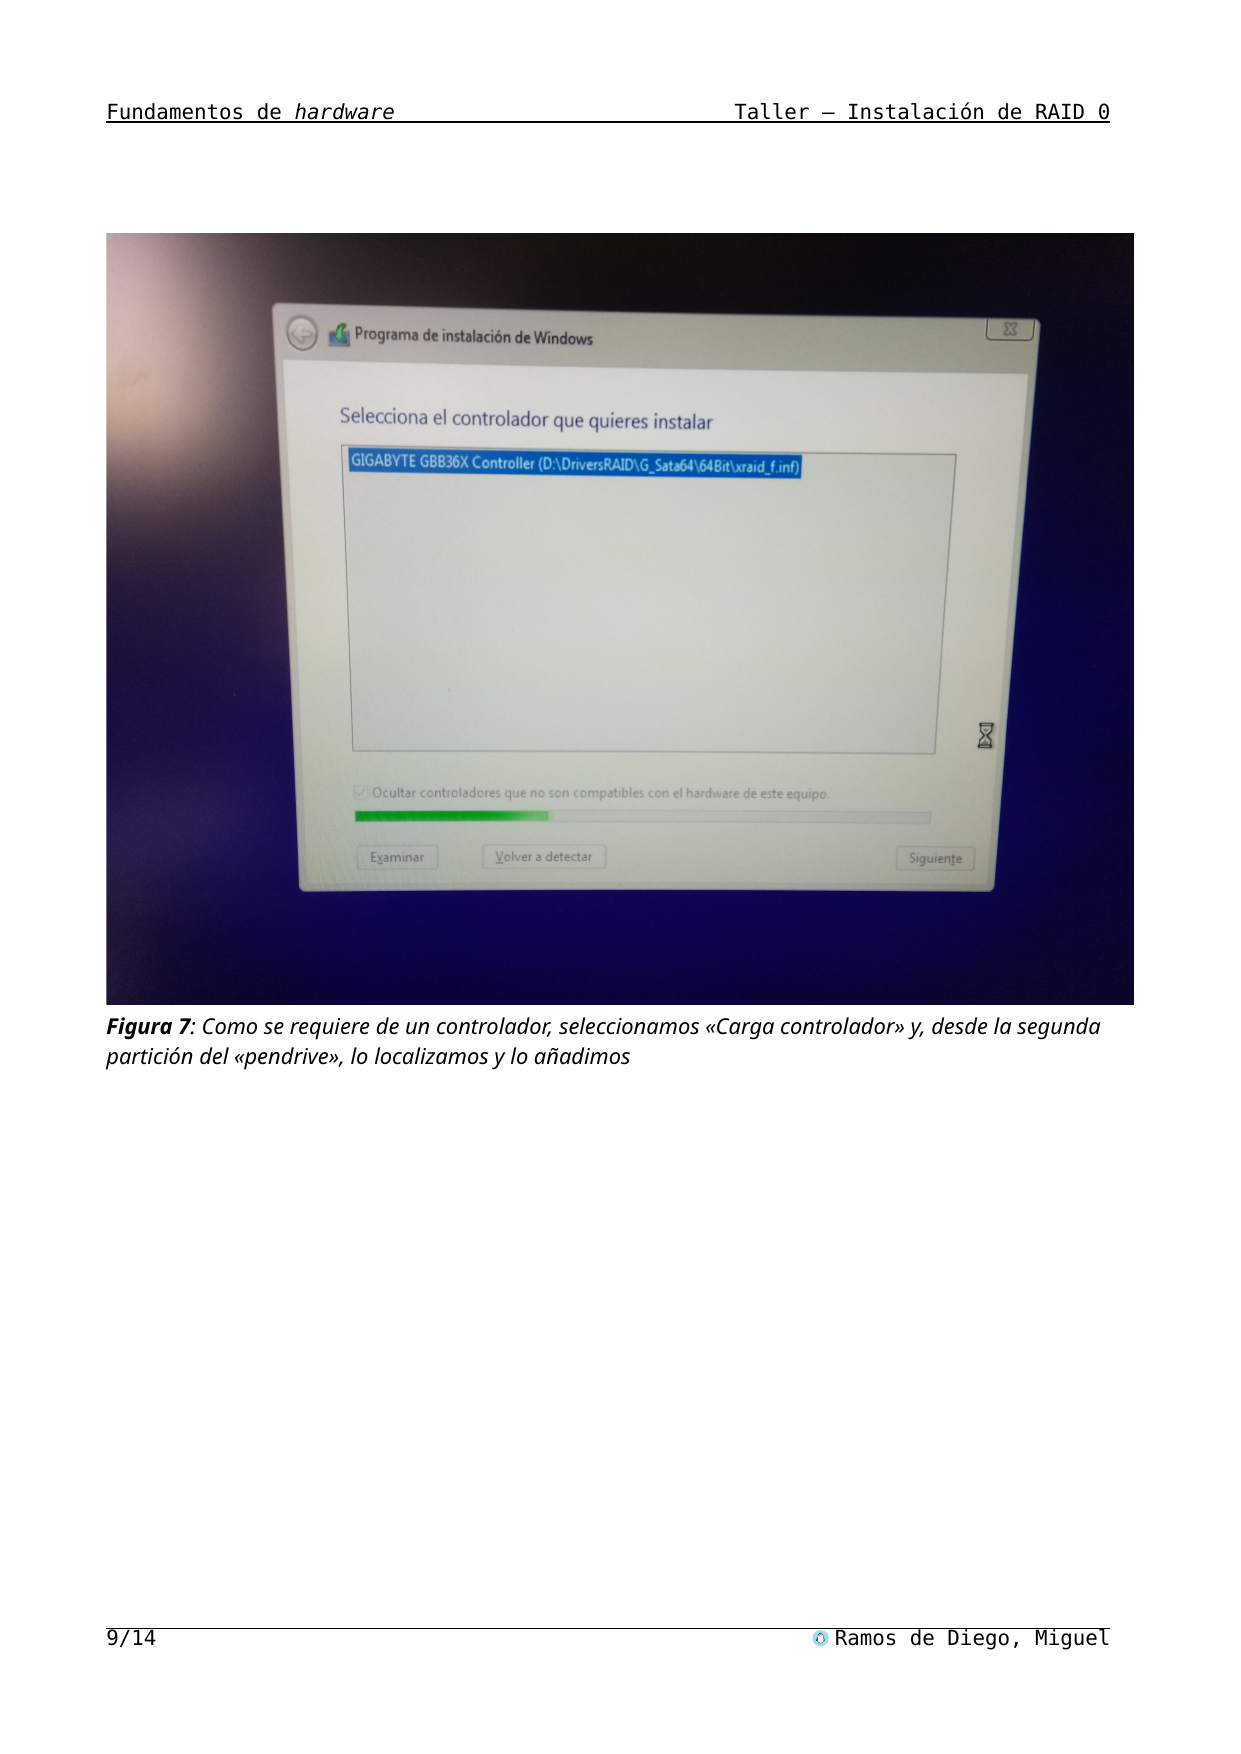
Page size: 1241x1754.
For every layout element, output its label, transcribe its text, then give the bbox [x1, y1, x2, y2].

picture [106, 233, 1134, 1005]
text Figura 7: Como se requiere de un controlador, seleccionamos «Carga controlador» y, desde la segunda partición del «pendrive», lo localizamos y lo añadimos [106, 1005, 1134, 1071]
